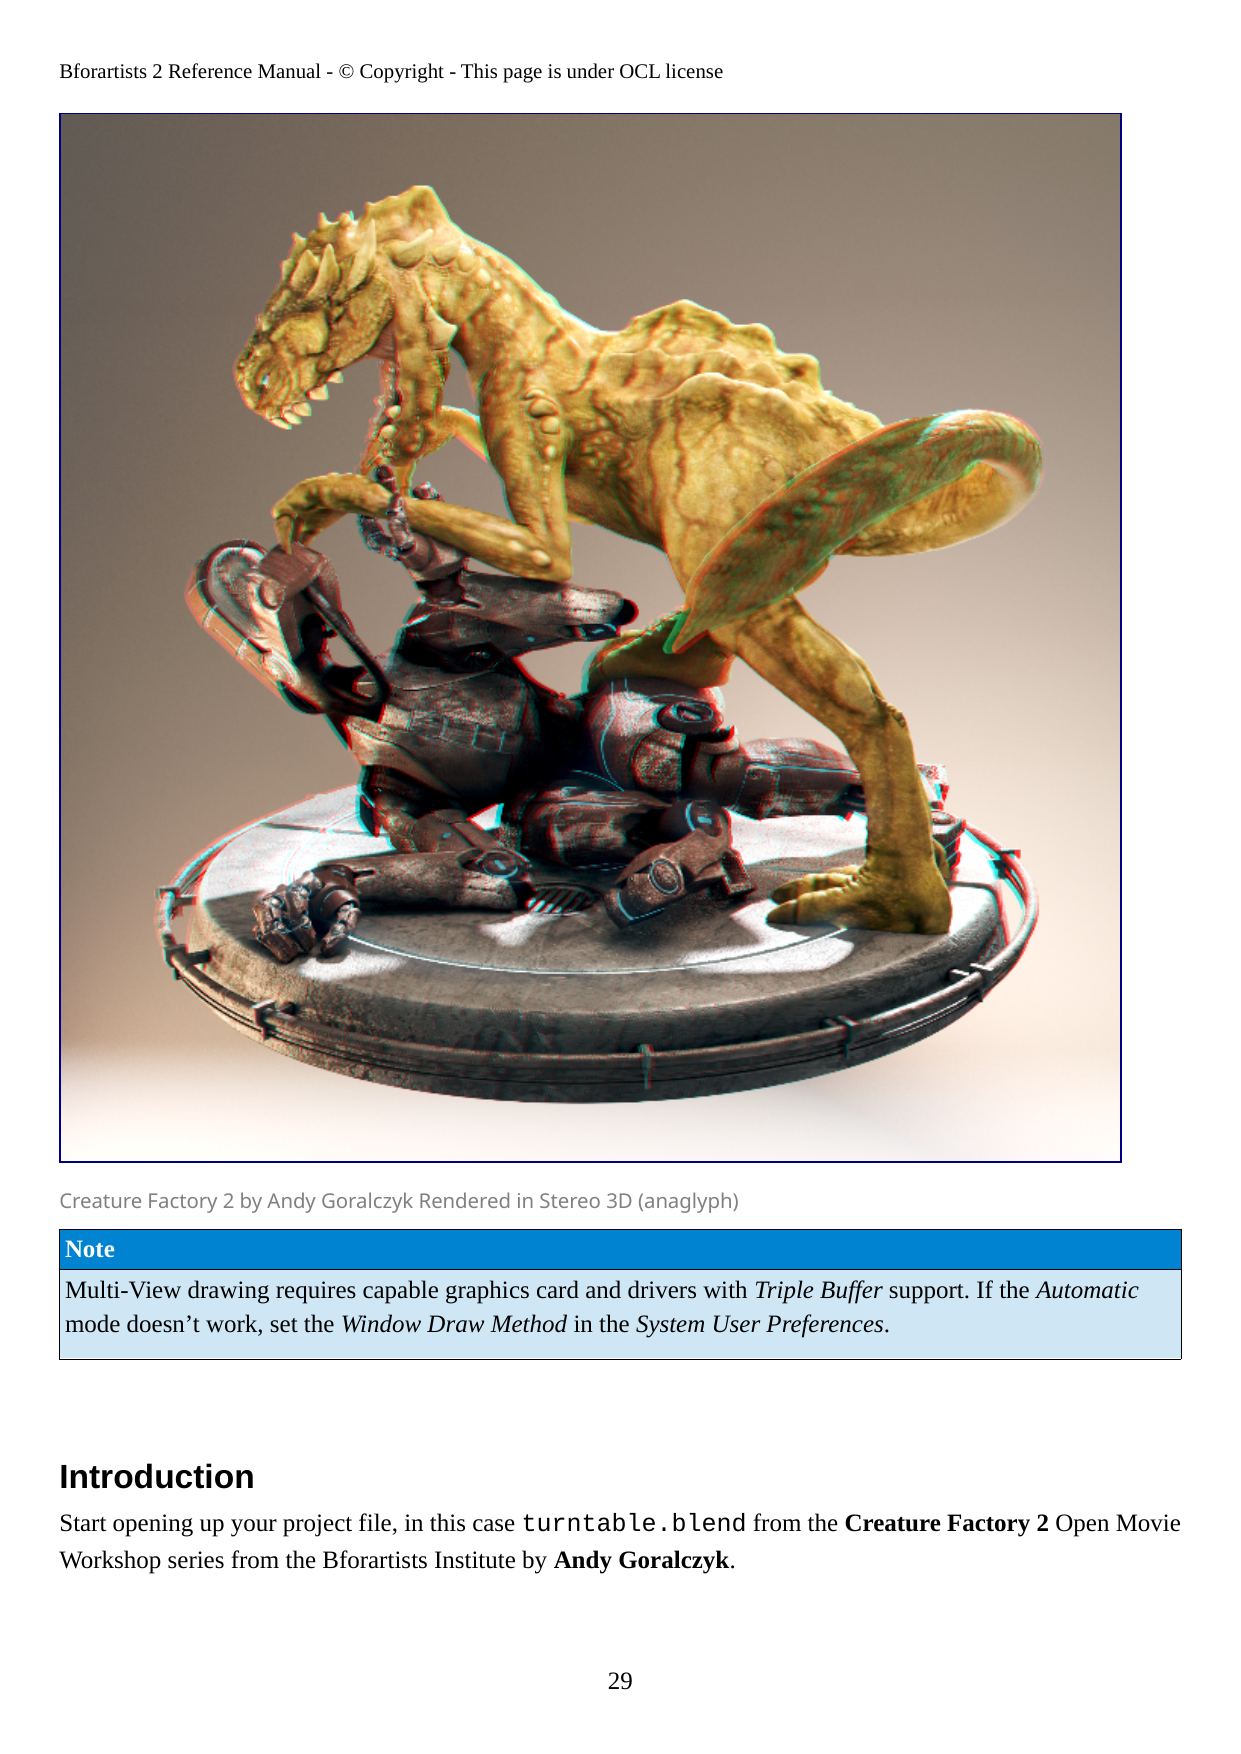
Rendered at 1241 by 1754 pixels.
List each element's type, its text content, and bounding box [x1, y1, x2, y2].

table_header Note [60, 1230, 1181, 1269]
picture [61, 114, 1120, 1161]
text Creature Factory 2 by Andy Goralczyk Rendered in Stereo 3D (anaglyph) [59, 1183, 1181, 1214]
subtitle Introduction [59, 1457, 1181, 1496]
text Start opening up your project file, in this case turntable.blend from the Creature Factory 2 Open Movie Workshop series from the Bforartists Institute by Andy Goralczyk. [59, 1508, 1181, 1574]
table_cell Multi-View drawing requires capable graphics card and drivers with Triple Buffer support. If the Automatic mode doesn’t work, set the Window Draw Method in the System User Preferences. [60, 1270, 1181, 1358]
